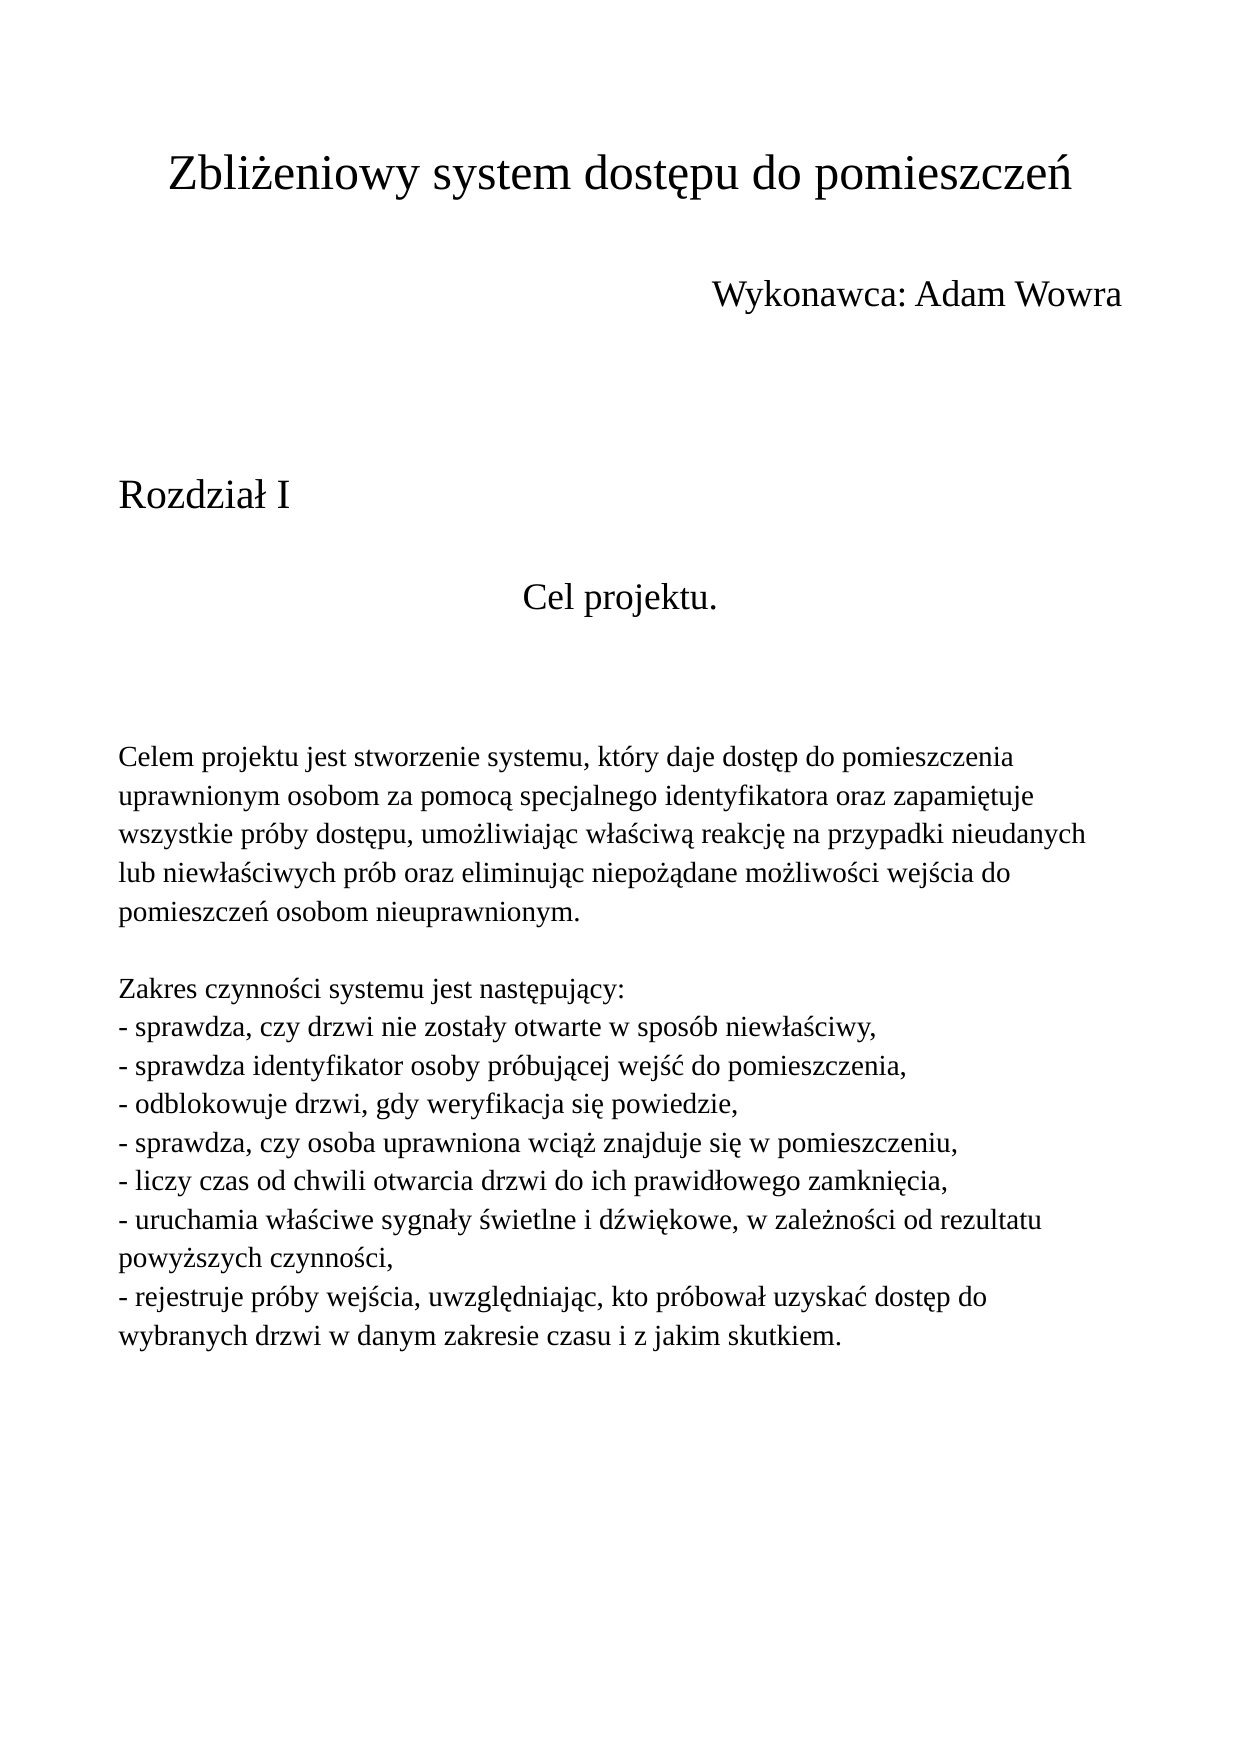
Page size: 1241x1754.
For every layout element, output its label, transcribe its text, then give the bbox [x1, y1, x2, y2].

title Zbliżeniowy system dostępu do pomieszczeń [118, 143, 1122, 201]
text Zakres czynności systemu jest następujący: [118, 971, 1122, 1004]
text - sprawdza, czy osoba uprawniona wciąż znajduje się w pomieszczeniu, [118, 1125, 1122, 1158]
text Celem projektu jest stworzenie systemu, który daje dostęp do pomieszczenia uprawnionym osobom za pomocą specjalnego identyfikatora oraz zapamiętuje wszystkie próby dostępu, umożliwiając właściwą reakcję na przypadki nieudanych lub niewłaściwych prób oraz eliminując niepożądane możliwości wejścia do pomieszczeń osobom nieuprawnionym. [118, 739, 1122, 927]
text - sprawdza identyfikator osoby próbującej wejść do pomieszczenia, [118, 1048, 1122, 1081]
text - rejestruje próby wejścia, uwzględniając, kto próbował uzyskać dostęp do wybranych drzwi w danym zakresie czasu i z jakim skutkiem. [118, 1279, 1122, 1351]
text - sprawdza, czy drzwi nie zostały otwarte w sposób niewłaściwy, [118, 1009, 1122, 1043]
text Rozdział I [118, 469, 1122, 517]
text Wykonawca: Adam Wowra [118, 271, 1122, 314]
text - liczy czas od chwili otwarcia drzwi do ich prawidłowego zamknięcia, [118, 1163, 1122, 1197]
text Cel projektu. [118, 574, 1122, 617]
text - odblokowuje drzwi, gdy weryfikacja się powiedzie, [118, 1086, 1122, 1120]
text - uruchamia właściwe sygnały świetlne i dźwiękowe, w zależności od rezultatu powyższych czynności, [118, 1202, 1122, 1274]
